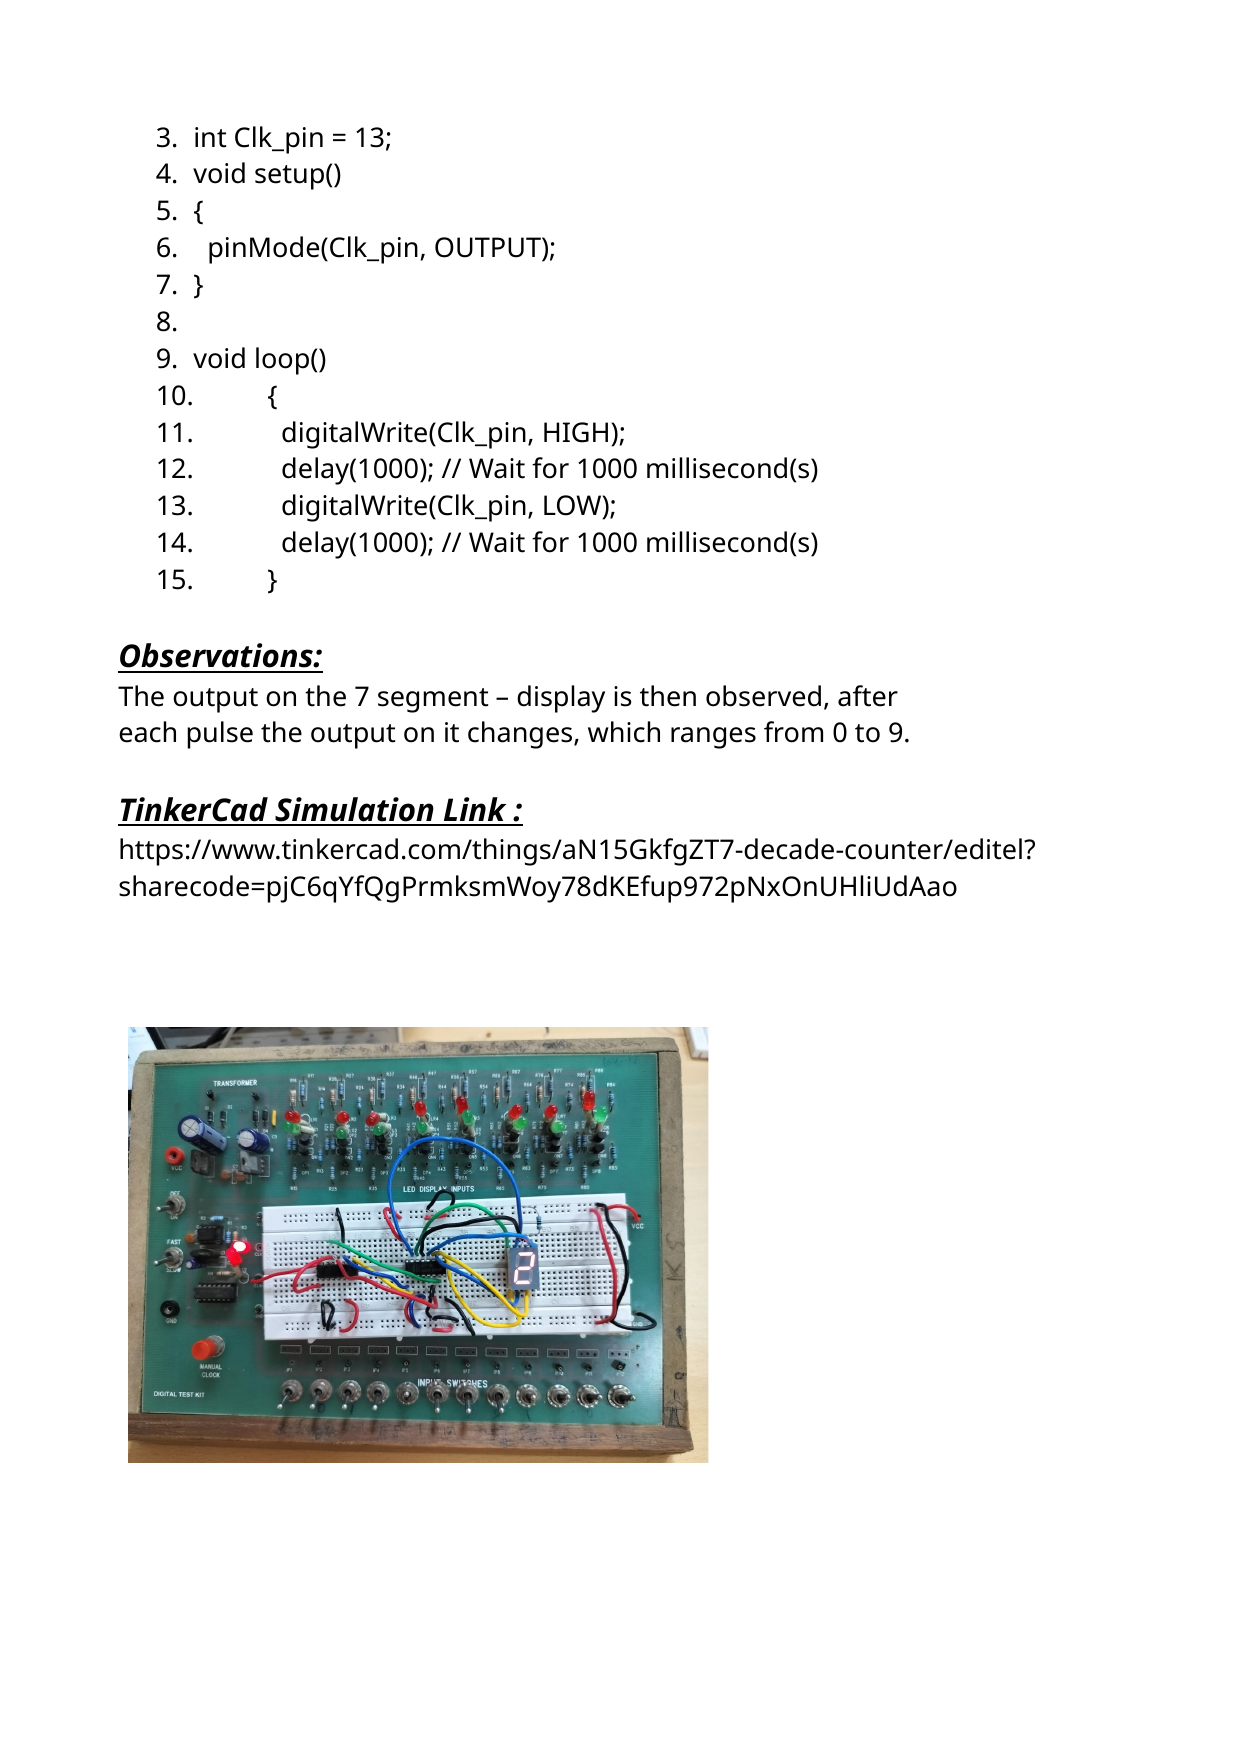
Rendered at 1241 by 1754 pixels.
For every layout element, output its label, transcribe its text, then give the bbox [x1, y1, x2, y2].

list } [156, 561, 1122, 597]
list delay(1000); // Wait for 1000 millisecond(s) [156, 450, 1122, 487]
list void setup() [156, 155, 1122, 192]
list { [156, 376, 1122, 413]
text TinkerCad Simulation Link : [118, 788, 1122, 830]
list delay(1000); // Wait for 1000 millisecond(s) [156, 524, 1122, 561]
list digitalWrite(Clk_pin, HIGH); [156, 413, 1122, 450]
list digitalWrite(Clk_pin, LOW); [156, 487, 1122, 524]
list { [156, 192, 1122, 229]
text The output on the 7 segment – display is then observed, after [118, 677, 1122, 714]
list pinMode(Clk_pin, OUTPUT); [156, 229, 1122, 266]
text each pulse the output on it changes, which ranges from 0 to 9. [118, 714, 1122, 751]
text Observations: [118, 634, 1122, 677]
picture [128, 1027, 709, 1463]
list void loop() [156, 339, 1122, 376]
list int Clk_pin = 13; [156, 118, 1122, 155]
list } [156, 266, 1122, 302]
text https://www.tinkercad.com/things/aN15GkfgZT7-decade-counter/editel?sharecode=pjC6qYfQgPrmksmWoy78dKEfup972pNxOnUHliUdAao [118, 830, 1122, 904]
